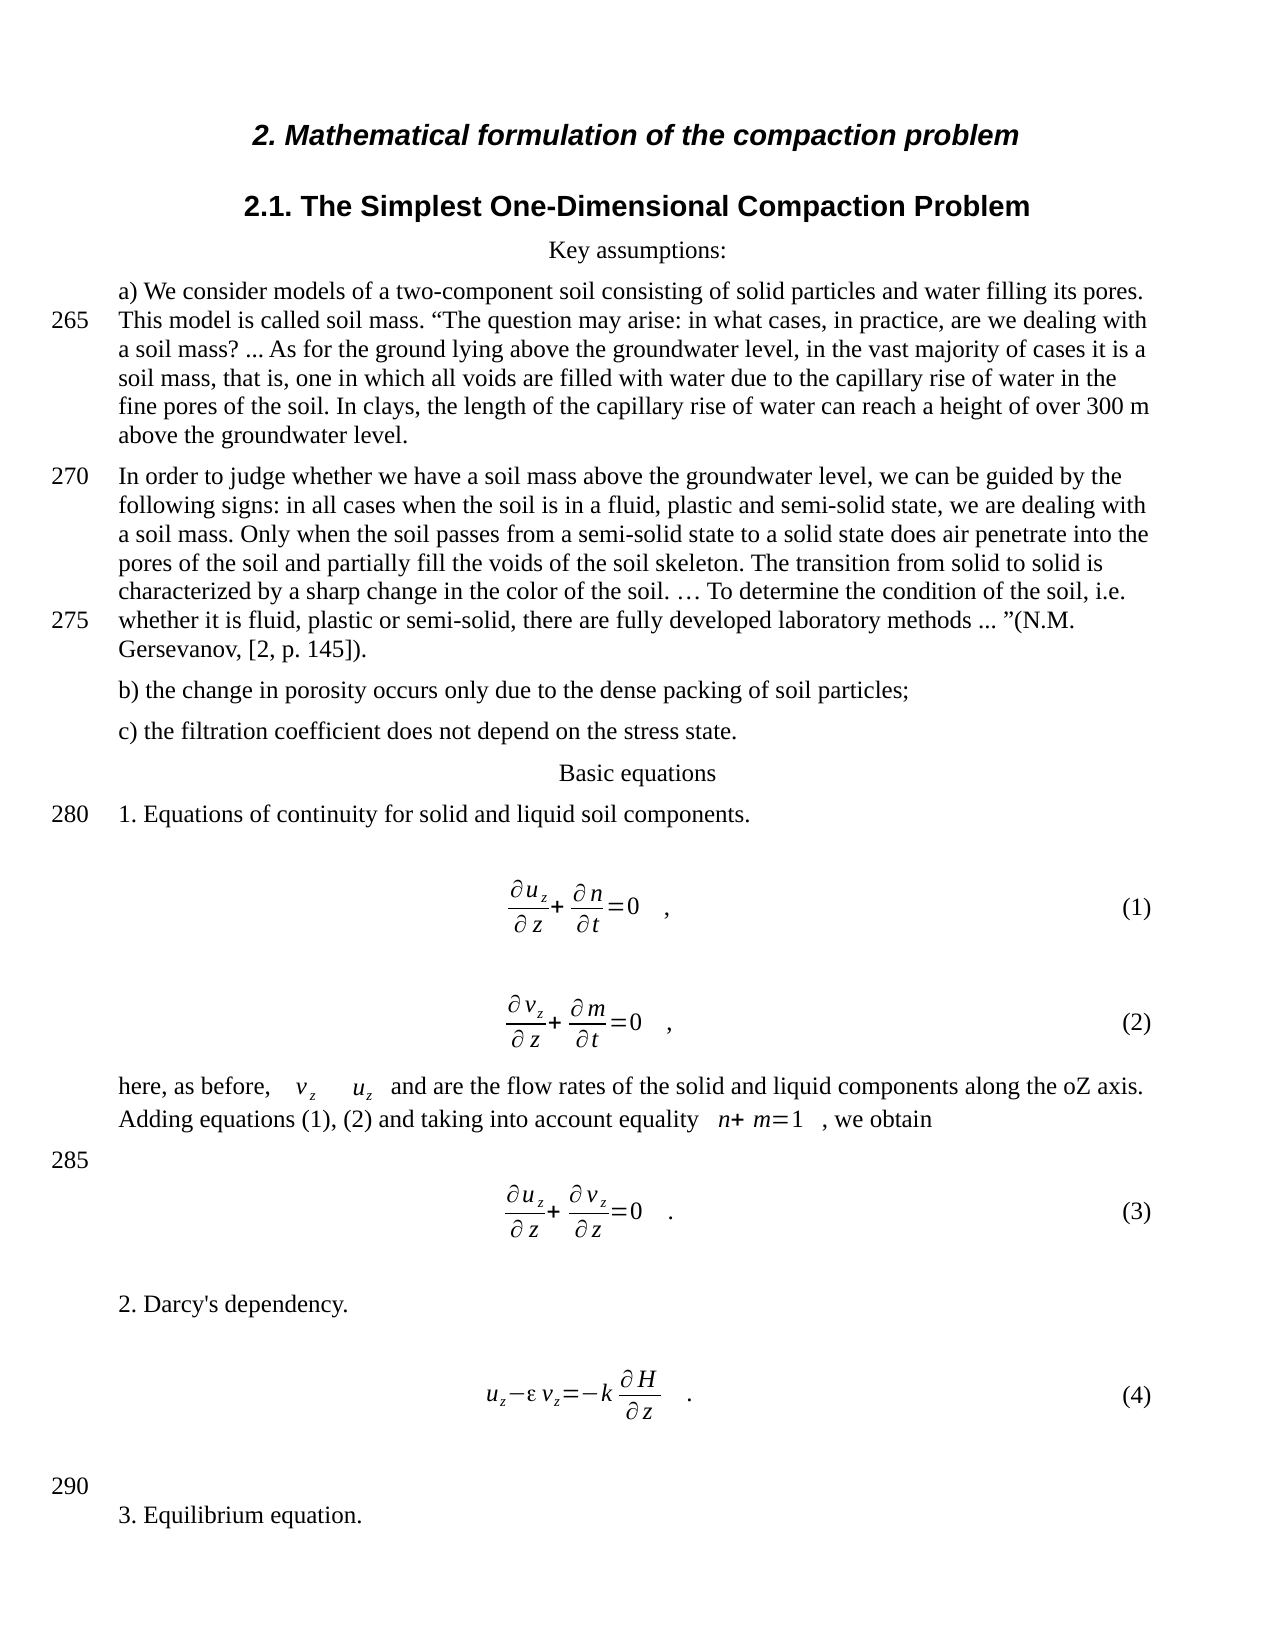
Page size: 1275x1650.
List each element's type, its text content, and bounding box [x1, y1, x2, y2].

text c) the filtration coefficient does not depend on the stress state. [118, 716, 1157, 745]
table_header . [118, 1359, 1041, 1442]
text In order to judge whether we have a soil mass above the groundwater level, we can be guided by the following signs: in all cases when the soil is in a fluid, plastic and semi-solid state, we are dealing with a soil mass. Only when the soil passes from a semi-solid state to a solid state does air penetrate into the pores of the soil and partially fill the voids of the soil skeleton. The transition from solid to solid is characterized by a sharp change in the color of the soil. … To determine the condition of the soil, i.e. whether it is fluid, plastic or semi-solid, there are fully developed laboratory methods ... ”(N.M. Gersevanov, [2, p. 145]). [118, 461, 1157, 663]
text b) the change in porosity occurs only due to the dense packing of soil particles; [118, 675, 1157, 704]
table_header . [118, 1174, 1041, 1260]
table_header , [118, 869, 1041, 956]
text here, as before, and are the flow rates of the solid and liquid components along the oZ axis. Adding equations (1), (2) and taking into account equality, we obtain [118, 1071, 1157, 1132]
table_header (4) [1041, 1359, 1157, 1442]
text 2. Darcy's dependency. [118, 1289, 1157, 1318]
table_header , [118, 984, 1041, 1071]
text a) We consider models of a two-component soil consisting of solid particles and water filling its pores. This model is called soil mass. “The question may arise: in what cases, in practice, are we dealing with a soil mass? ... As for the ground lying above the groundwater level, in the vast majority of cases it is a soil mass, that is, one in which all voids are filled with water due to the capillary rise of water in the fine pores of the soil. In clays, the length of the capillary rise of water can reach a height of over 300 m above the groundwater level. [118, 276, 1157, 449]
text 3. Equilibrium equation. [118, 1500, 1157, 1528]
table_header (3) [1041, 1174, 1157, 1260]
subtitle 2.1. The Simplest One-Dimensional Compaction Problem [118, 189, 1157, 223]
subtitle 2. Mathematical formulation of the compaction problem [118, 118, 1157, 152]
text Key assumptions: [118, 235, 1157, 264]
text Basic equations [118, 758, 1157, 786]
table_header (1) [1041, 869, 1157, 956]
text 1. Equations of continuity for solid and liquid soil components. [118, 799, 1157, 828]
table_header (2) [1041, 984, 1157, 1071]
